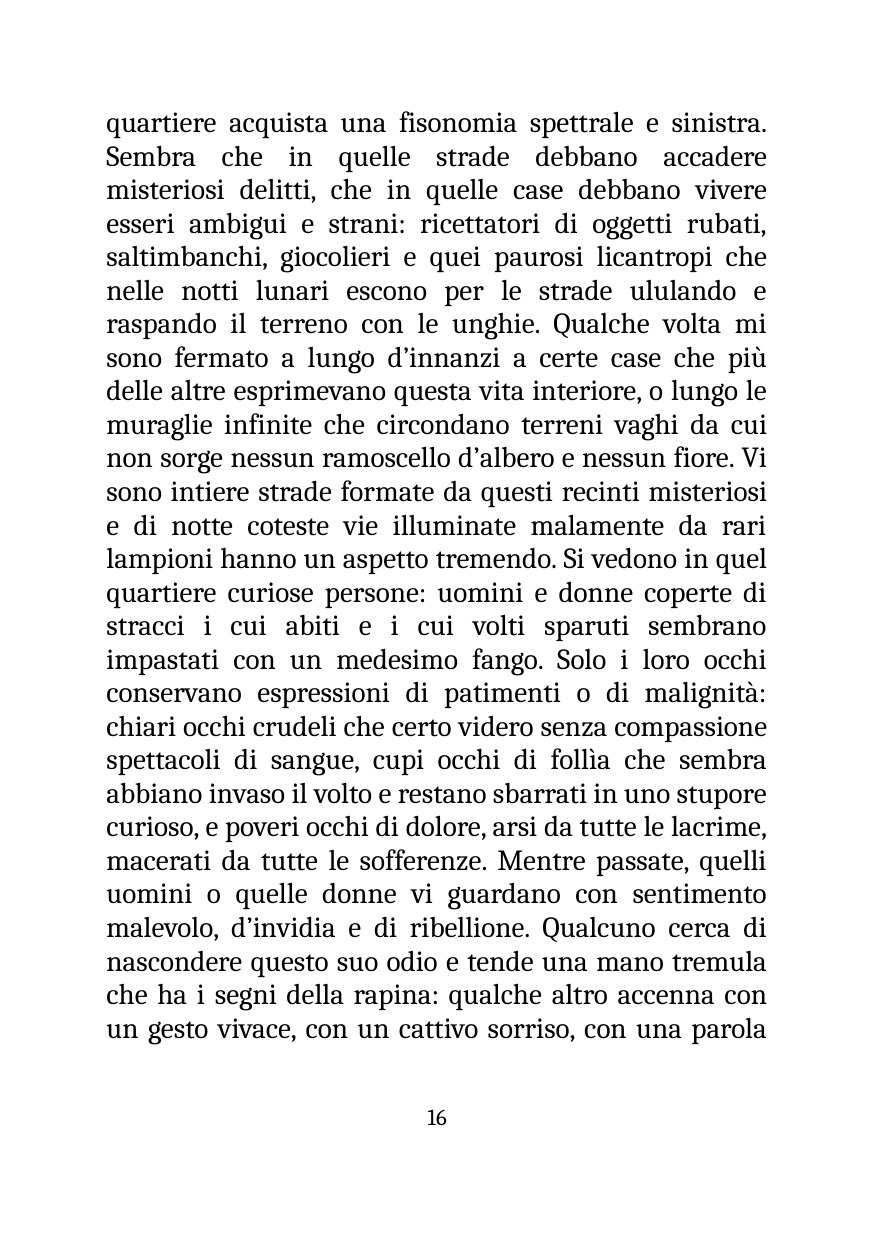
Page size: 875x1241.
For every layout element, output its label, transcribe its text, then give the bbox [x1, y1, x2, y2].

text quartiere acquista una fisonomia spettrale e sinistra. Sembra che in quelle strade debbano accadere misteriosi delitti, che in quelle case debbano vivere esseri ambigui e strani: ricettatori di oggetti rubati, saltimbanchi, giocolieri e quei paurosi licantropi che nelle notti lunari escono per le strade ululando e raspando il terreno con le unghie. Qualche volta mi sono fermato a lungo d’innanzi a certe case che più delle altre esprimevano questa vita interiore, o lungo le muraglie infinite che circondano terreni vaghi da cui non sorge nessun ramoscello d’albero e nessun fiore. Vi sono intiere strade formate da questi recinti misteriosi e di notte coteste vie illuminate malamente da rari lampioni hanno un aspetto tremendo. Si vedono in quel quartiere curiose persone: uomini e donne coperte di stracci i cui abiti e i cui volti sparuti sembrano impastati con un medesimo fango. Solo i loro occhi conservano espressioni di patimenti o di malignità: chiari occhi crudeli che certo videro senza compassione spettacoli di sangue, cupi occhi di follìa che sembra abbiano invaso il volto e restano sbarrati in uno stupore curioso, e poveri occhi di dolore, arsi da tutte le lacrime, macerati da tutte le sofferenze. Mentre passate, quelli uomini o quelle donne vi guardano con sentimento malevolo, d’invidia e di ribellione. Qualcuno cerca di nascondere questo suo odio e tende una mano tremula che ha i segni della rapina: qualche altro accenna con un gesto vivace, con un cattivo sorriso, con una parola [106, 106, 768, 1045]
